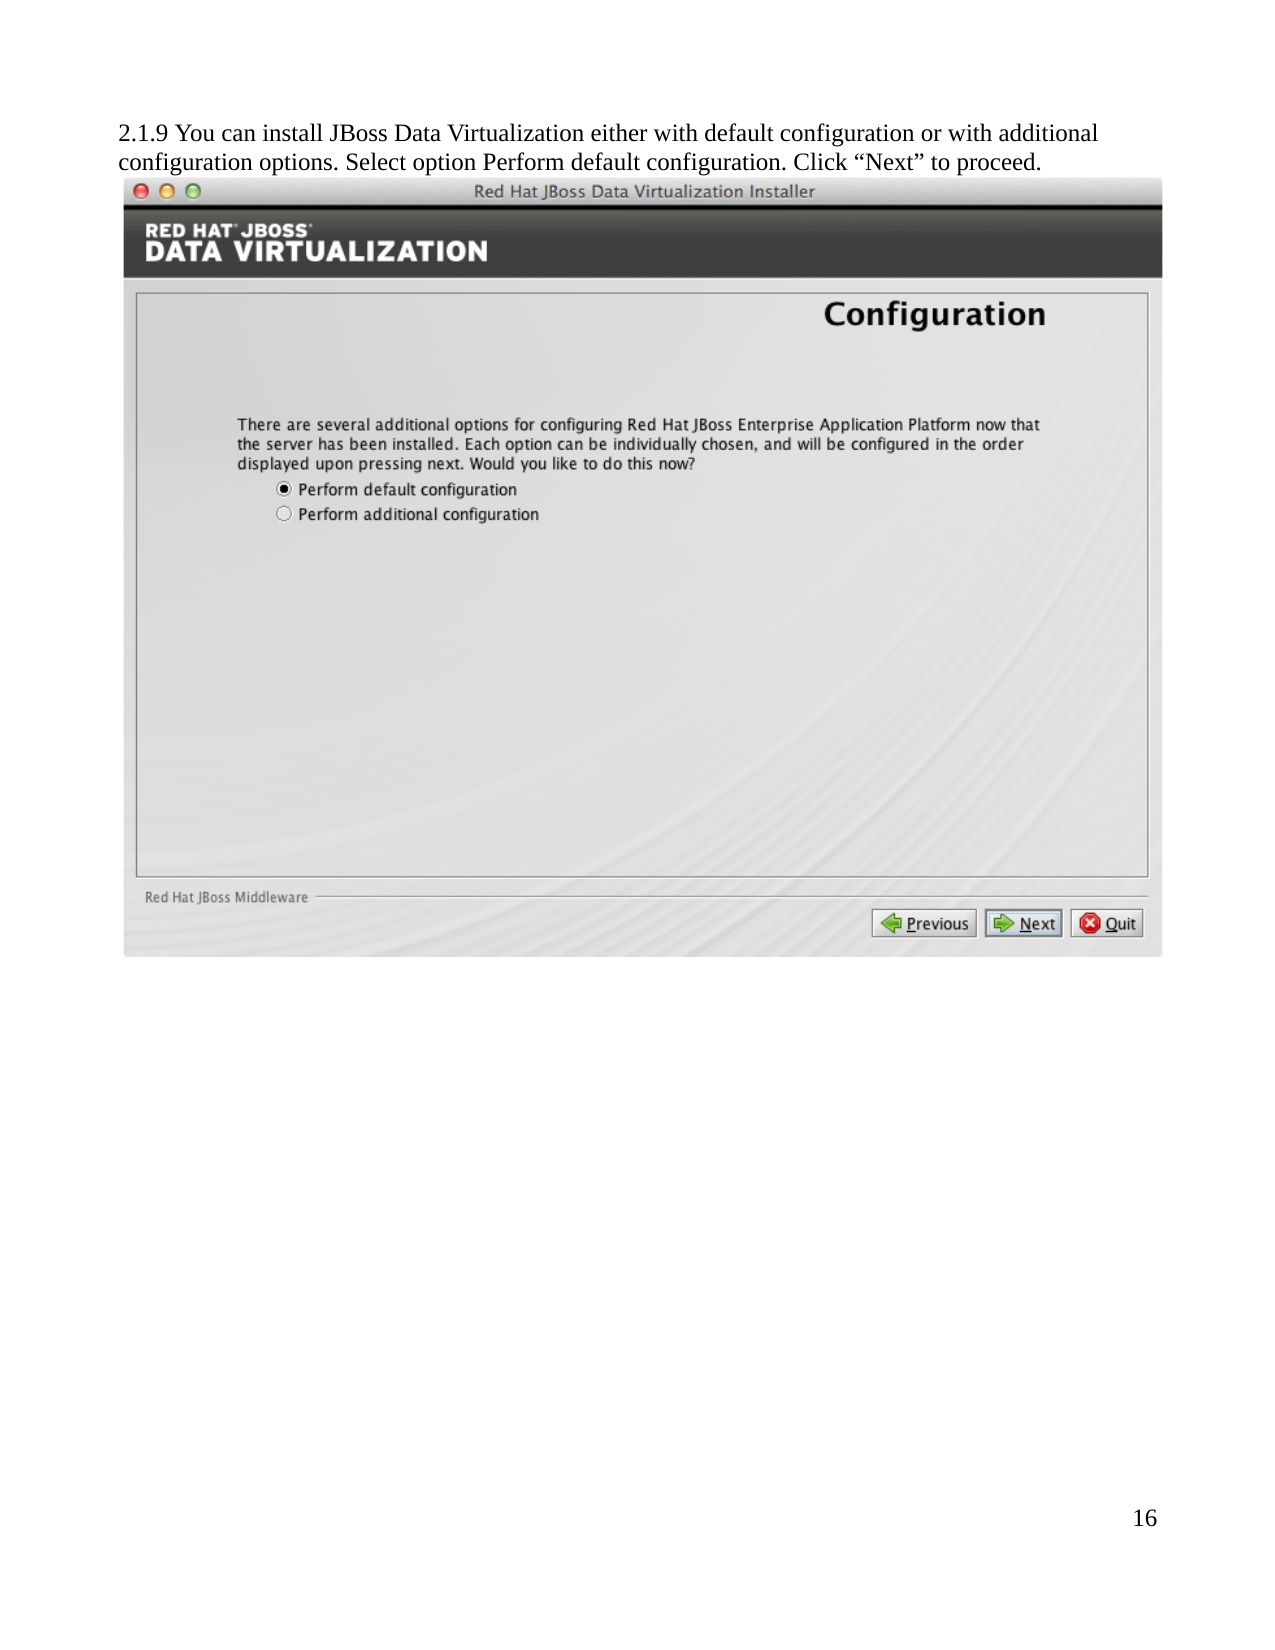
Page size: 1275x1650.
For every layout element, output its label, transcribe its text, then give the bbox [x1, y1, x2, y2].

picture [123, 177, 1163, 957]
text 2.1.9 You can install JBoss Data Virtualization either with default configuration or with additional configuration options. Select option Perform default configuration. Click “Next” to proceed. [118, 118, 1157, 176]
